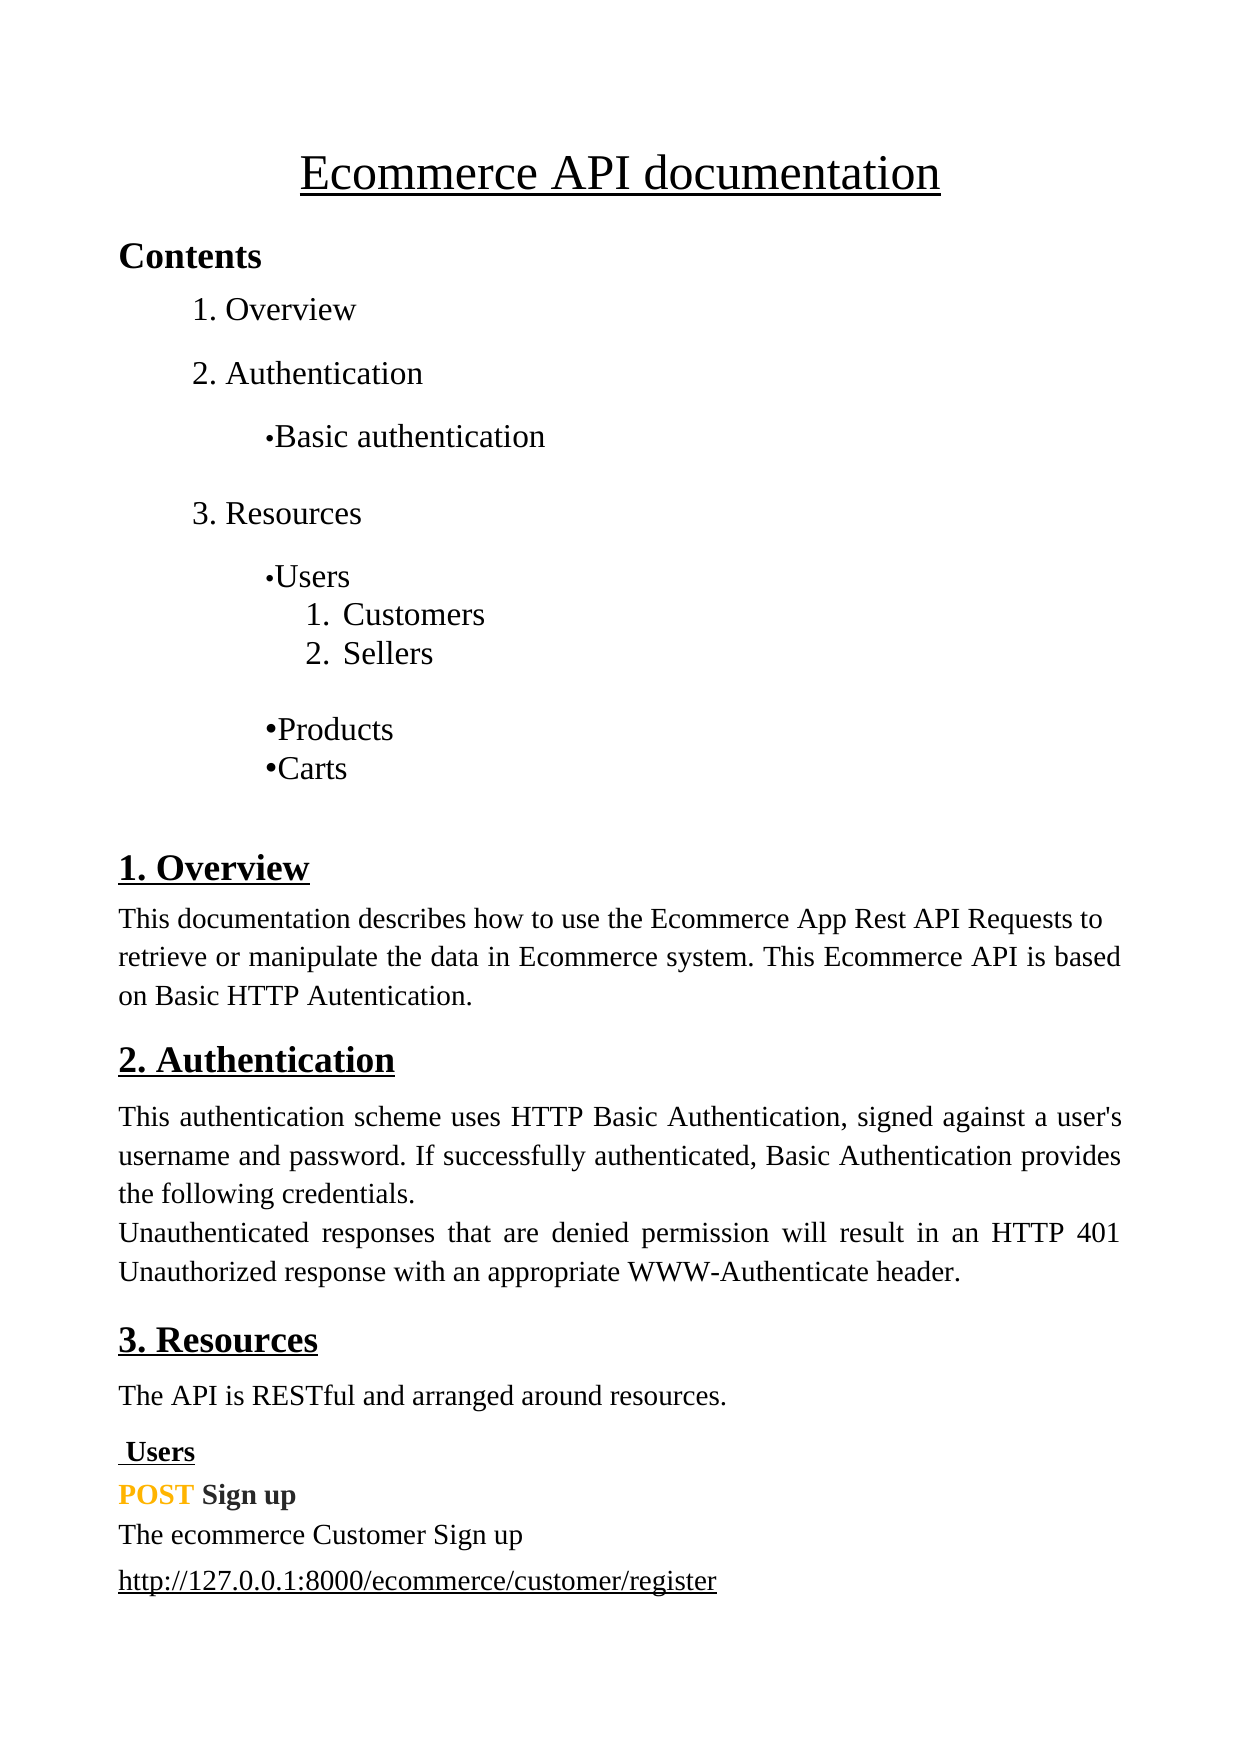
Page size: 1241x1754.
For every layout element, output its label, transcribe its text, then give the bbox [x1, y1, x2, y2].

list Sellers [305, 633, 1122, 671]
list Products [118, 709, 1122, 748]
list Basic authentication [118, 416, 1122, 454]
text This documentation describes how to use the Ecommerce App Rest API Requests to [118, 901, 1122, 934]
subtitle Ecommerce API documentation [118, 143, 1122, 201]
text retrieve or manipulate the data in Ecommerce system. This Ecommerce API is based on Basic HTTP Autentication. [118, 939, 1122, 1012]
list 3. Resources [118, 493, 1122, 531]
list 1. Overview [118, 289, 1122, 328]
subtitle 2. Authentication [118, 1037, 1122, 1081]
list Users [118, 556, 1122, 594]
subtitle POST Sign up [118, 1477, 1122, 1510]
subtitle Contents [118, 234, 1122, 277]
subtitle 3. Resources [118, 1317, 1122, 1360]
list Carts [118, 748, 1122, 786]
subtitle Users [118, 1434, 1122, 1468]
text The API is RESTful and arranged around resources. [118, 1378, 1122, 1412]
list Customers [305, 594, 1122, 633]
text http://127.0.0.1:8000/ecommerce/customer/register [118, 1563, 1122, 1597]
text The ecommerce Customer Sign up [118, 1517, 1122, 1550]
text Unauthenticated responses that are denied permission will result in an HTTP 401 Unauthorized response with an appropriate WWW-Authenticate header. [118, 1215, 1122, 1287]
subtitle 1. Overview [118, 845, 1122, 888]
list 2. Authentication [118, 353, 1122, 391]
text This authentication scheme uses HTTP Basic Authentication, signed against a user's username and password. If successfully authenticated, Basic Authentication provides the following credentials. [118, 1099, 1122, 1210]
